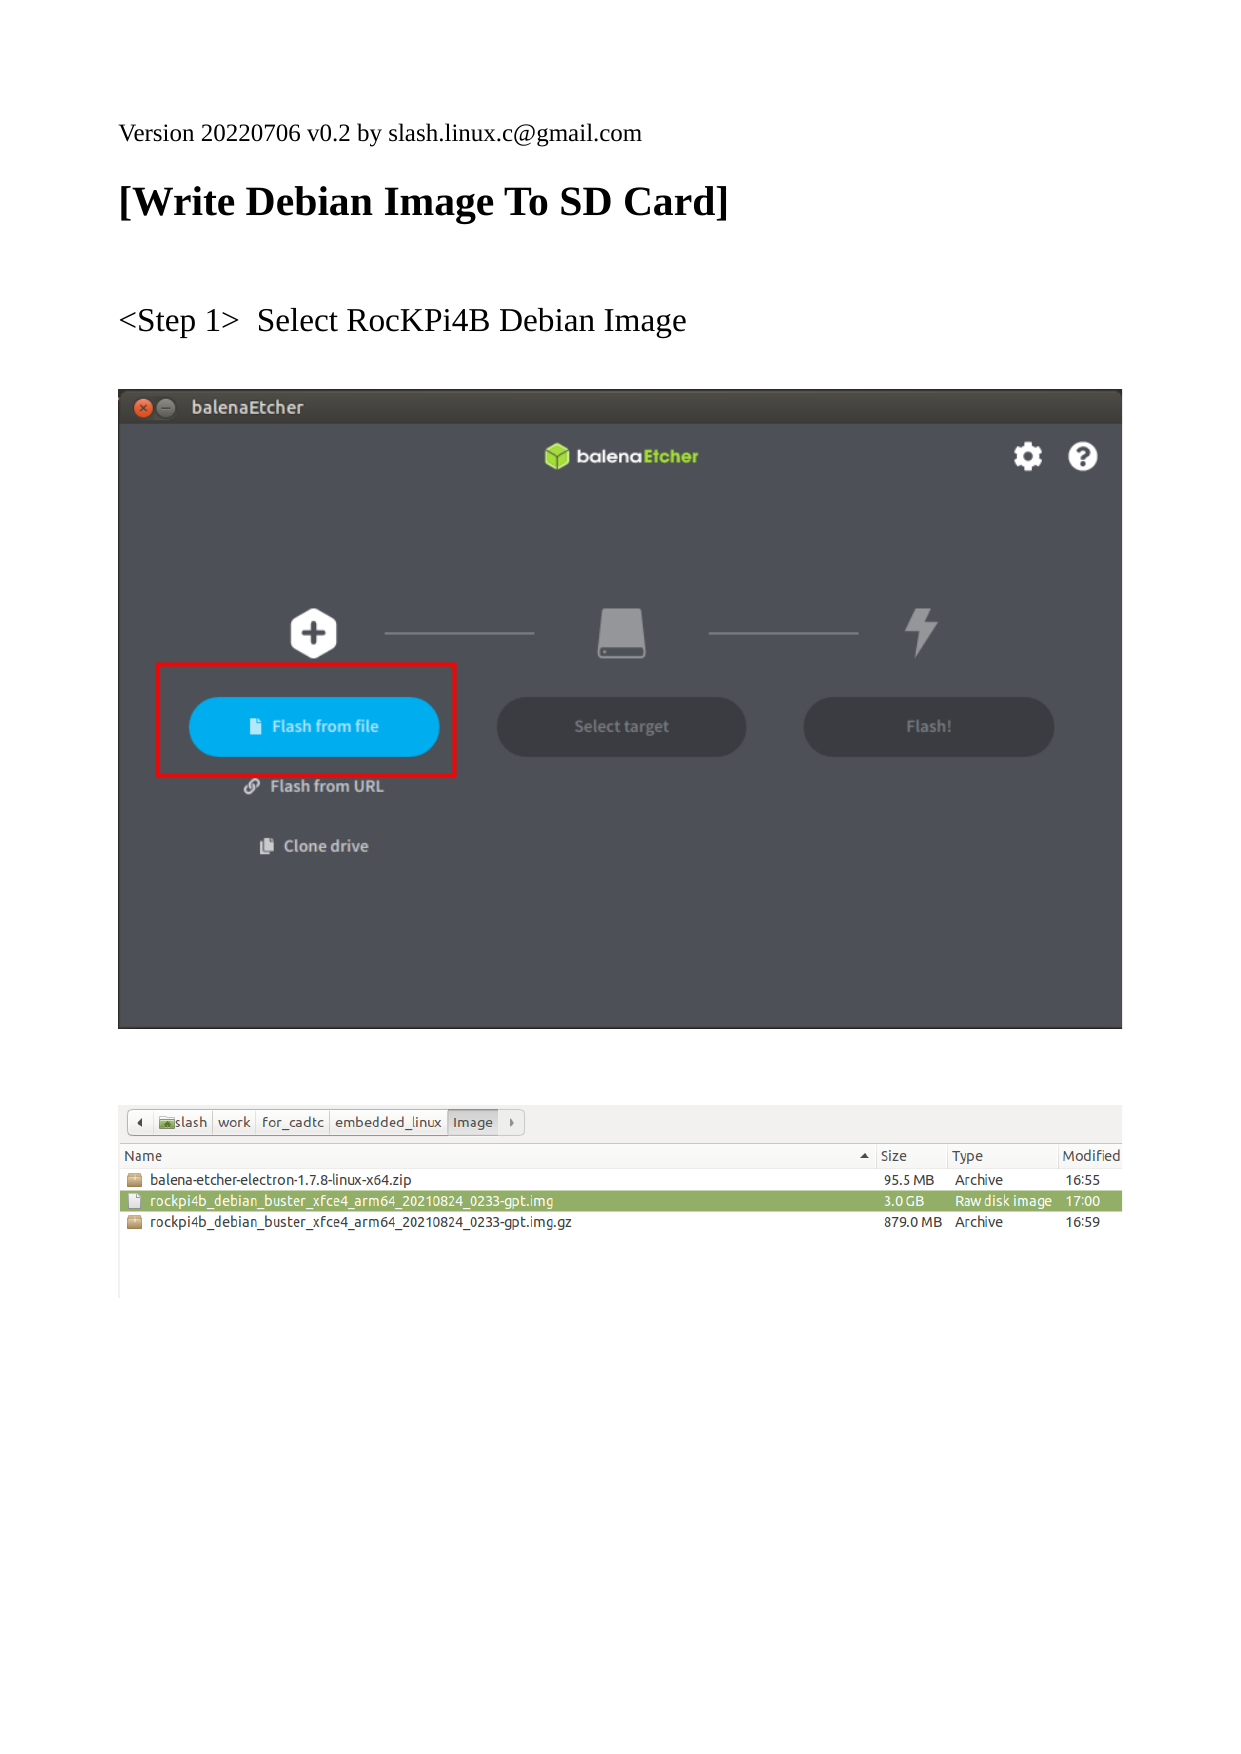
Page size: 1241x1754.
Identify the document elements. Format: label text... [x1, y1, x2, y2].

subtitle <Step 1> Select RocKPi4B Debian Image [118, 300, 1122, 338]
subtitle [Write Debian Image To SD Card] [118, 176, 1122, 224]
picture [118, 1105, 1123, 1298]
picture [118, 389, 1123, 1029]
